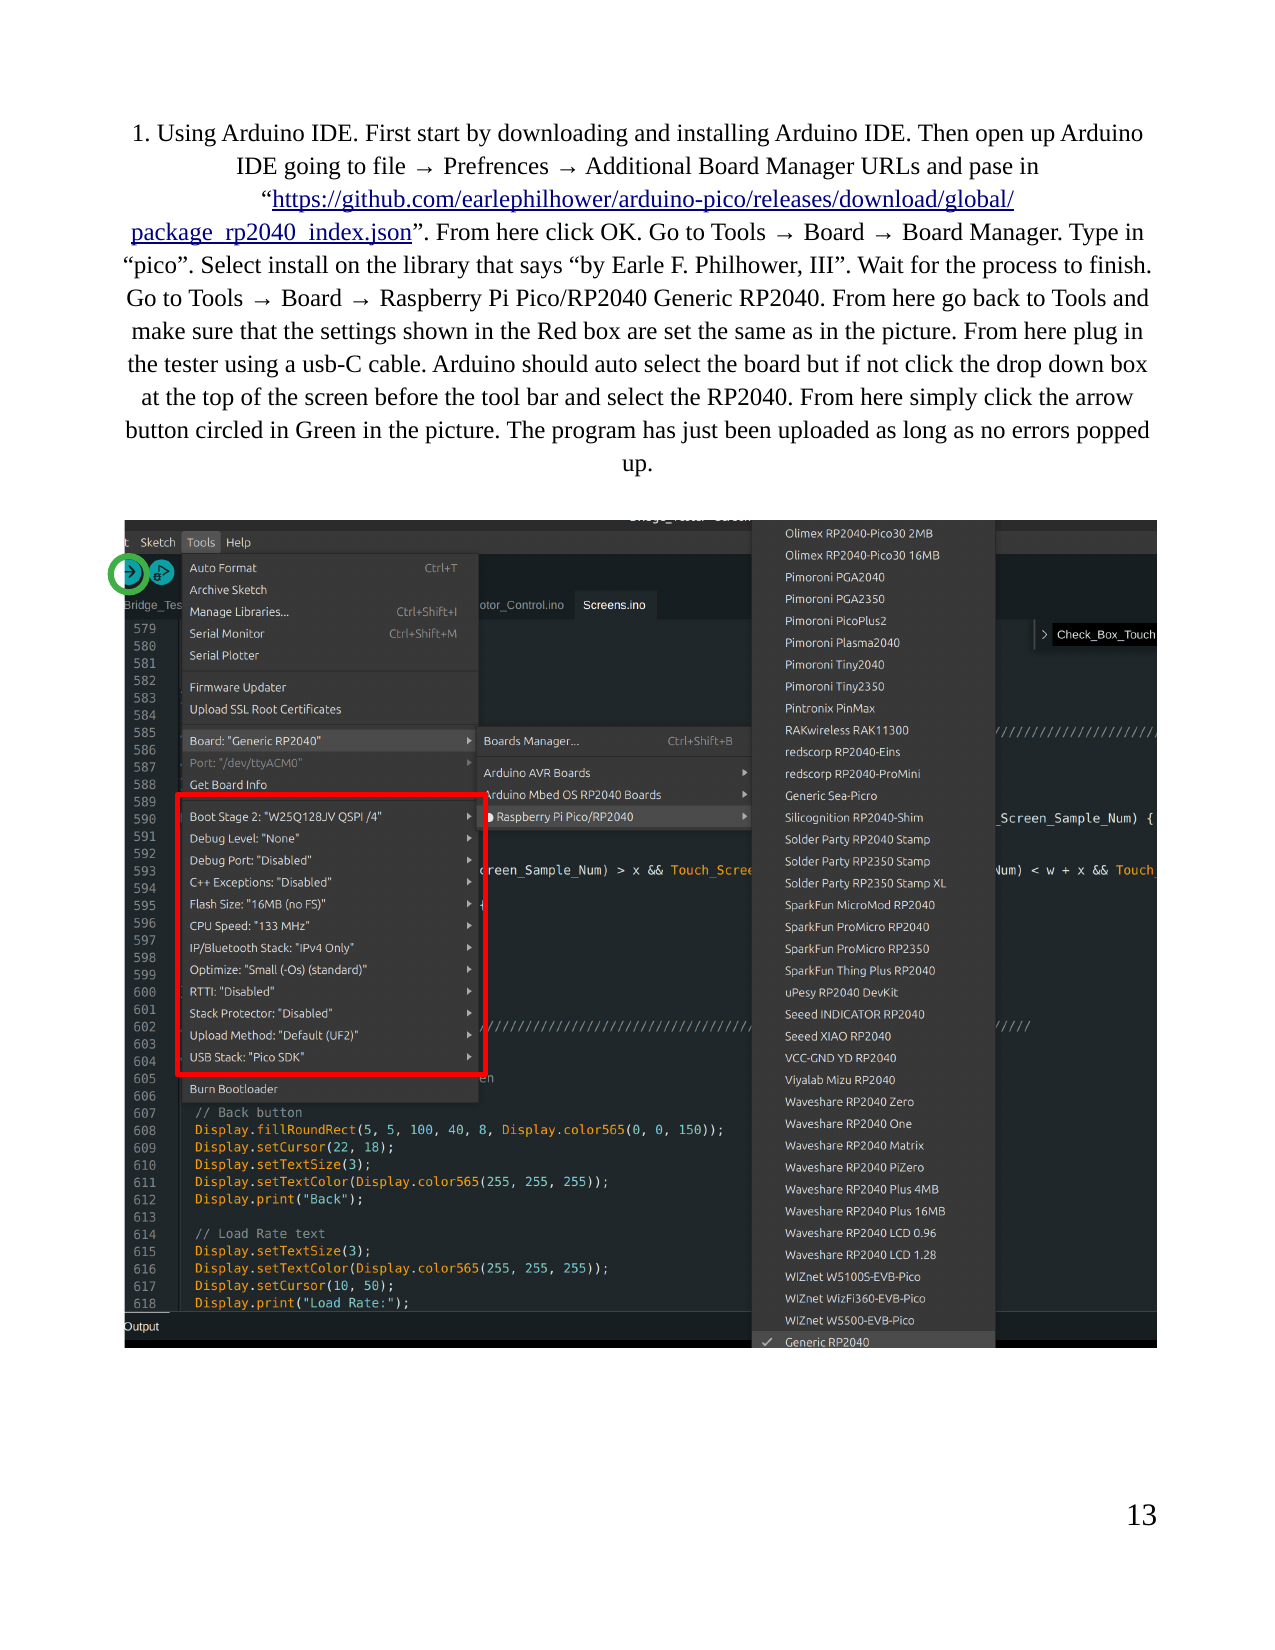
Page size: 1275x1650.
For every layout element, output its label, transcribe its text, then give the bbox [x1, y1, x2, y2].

picture [124, 560, 143, 589]
picture [124, 520, 1157, 1348]
text 1. Using Arduino IDE. First start by downloading and installing Arduino IDE. Then open up Arduino IDE going to file → Prefrences → Additional Board Manager URLs and pase in “https://github.com/earlephilhower/arduino-pico/releases/download/global/package_rp2040_index.json”. From here click OK. Go to Tools → Board → Board Manager. Type in “pico”. Select install on the library that says “by Earle F. Philhower, III”. Wait for the process to finish. Go to Tools → Board → Raspberry Pi Pico/RP2040 Generic RP2040. From here go back to Tools and make sure that the settings shown in the Red box are set the same as in the picture. From here plug in the tester using a usb-C cable. Arduino should auto select the board but if not click the drop down box at the top of the screen before the tool bar and select the RP2040. From here simply click the arrow button circled in Green in the picture. The program has just been uploaded as long as no errors popped up. [118, 118, 1157, 477]
